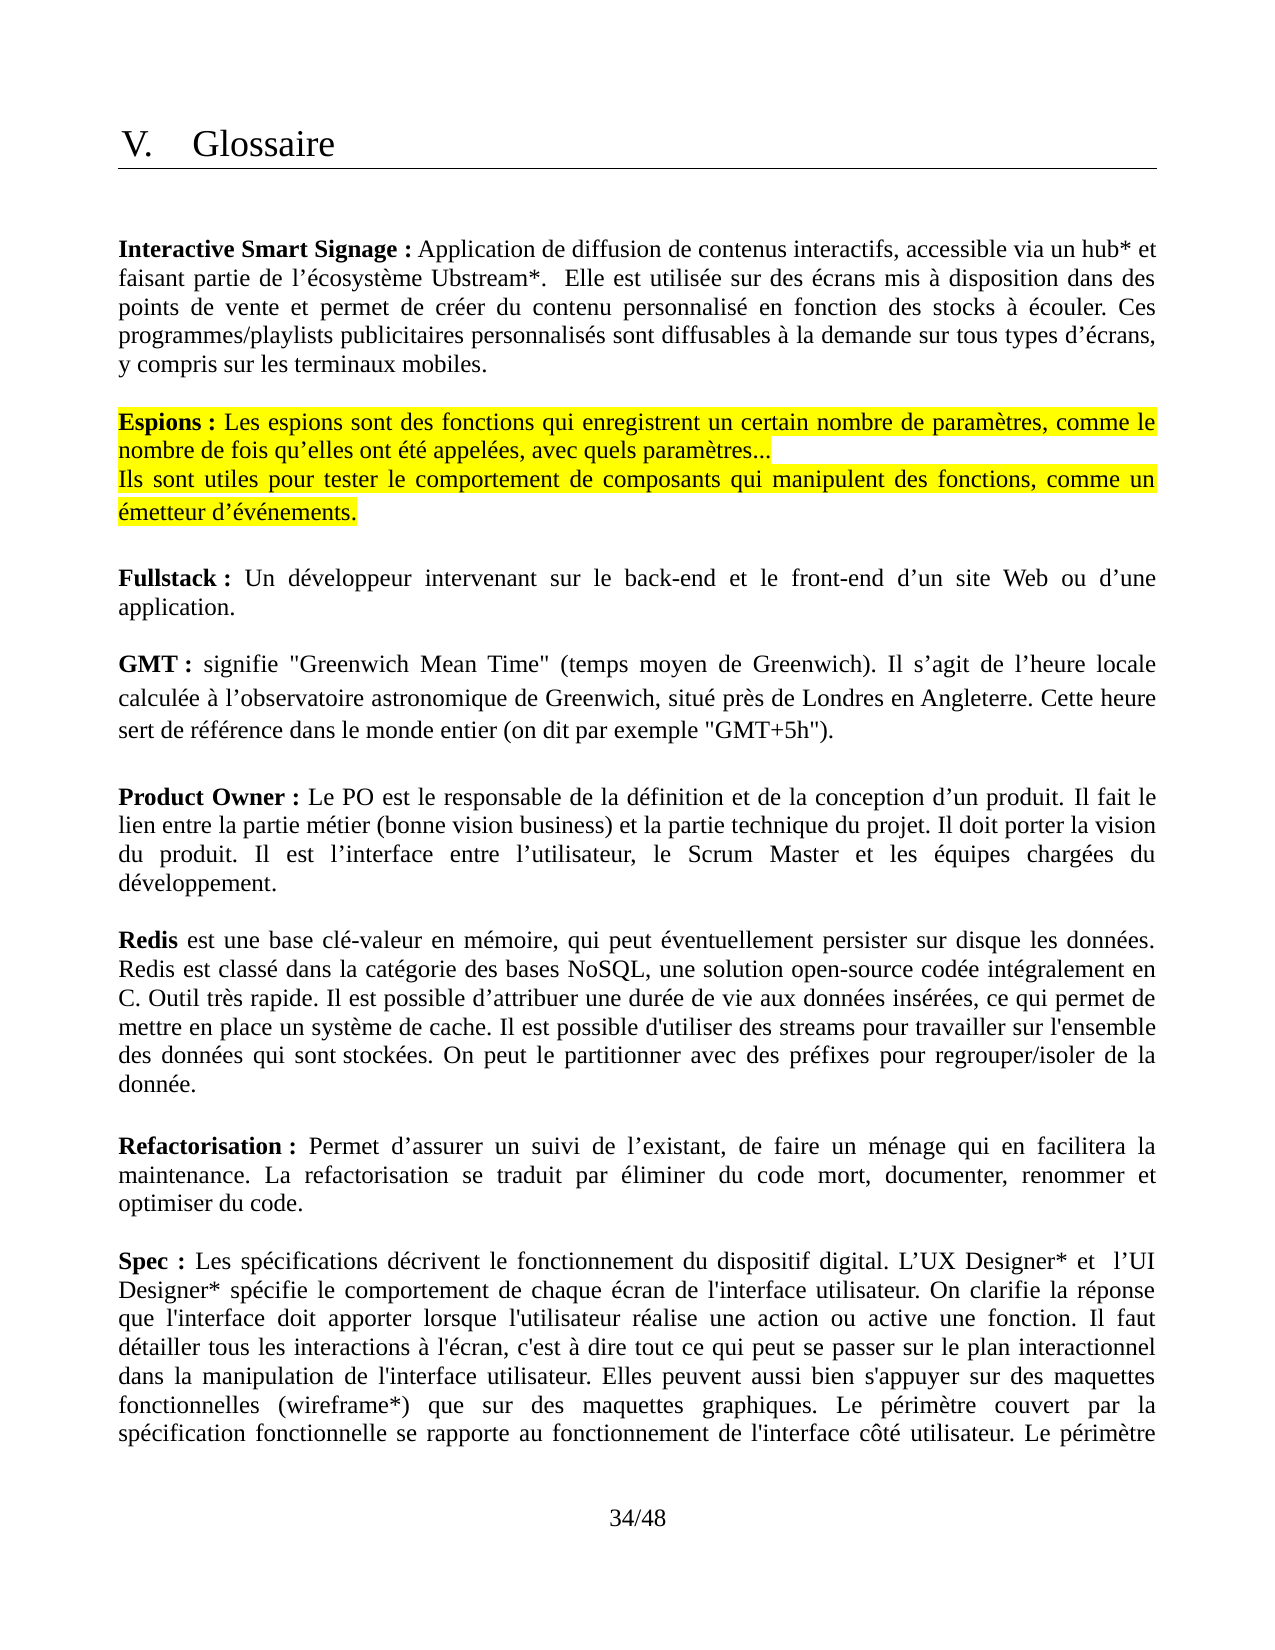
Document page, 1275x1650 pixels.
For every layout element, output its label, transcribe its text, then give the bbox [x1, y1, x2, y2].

text GMT : signifie "Greenwich Mean Time" (temps moyen de Greenwich). Il s’agit de l’heure locale calculée à l’observatoire astronomique de Greenwich, situé près de Londres en Angleterre. Cette heure sert de référence dans le monde entier (on dit par exemple "GMT+5h"). [118, 649, 1157, 744]
text Spec : Les spécifications décrivent le fonctionnement du dispositif digital. L’UX Designer* et l’UI Designer* spécifie le comportement de chaque écran de l'interface utilisateur. On clarifie la réponse que l'interface doit apporter lorsque l'utilisateur réalise une action ou active une fonction. Il faut détailler tous les interactions à l'écran, c'est à dire tout ce qui peut se passer sur le plan interactionnel dans la manipulation de l'interface utilisateur. Elles peuvent aussi bien s'appuyer sur des maquettes fonctionnelles (wireframe*) que sur des maquettes graphiques. Le périmètre couvert par la spécification fonctionnelle se rapporte au fonctionnement de l'interface côté utilisateur. Le périmètre [118, 1246, 1157, 1447]
text Espions : Les espions sont des fonctions qui enregistrent un certain nombre de paramètres, comme le nombre de fois qu’elles ont été appelées, avec quels paramètres... [118, 407, 1157, 464]
text Interactive Smart Signage : Application de diffusion de contenus interactifs, accessible via un hub* et faisant partie de l’écosystème Ubstream*. Elle est utilisée sur des écrans mis à disposition dans des points de vente et permet de créer du contenu personnalisé en fonction des stocks à écouler. Ces programmes/playlists publicitaires personnalisés sont diffusables à la demande sur tous types d’écrans, y compris sur les terminaux mobiles. [118, 234, 1157, 378]
text Product Owner : Le PO est le responsable de la définition et de la conception d’un produit. Il fait le lien entre la partie métier (bonne vision business) et la partie technique du projet. Il doit porter la vision du produit. Il est l’interface entre l’utilisateur, le Scrum Master et les équipes chargées du développement. [118, 782, 1157, 897]
text Redis est une base clé-valeur en mémoire, qui peut éventuellement persister sur disque les données. Redis est classé dans la catégorie des bases NoSQL, une solution open-source codée intégralement en C. Outil très rapide. Il est possible d’attribuer une durée de vie aux données insérées, ce qui permet de mettre en place un système de cache. Il est possible d'utiliser des streams pour travailler sur l'ensemble des données qui sont stockées. On peut le partitionner avec des préfixes pour regrouper/isoler de la donnée. [118, 925, 1157, 1098]
text Refactorisation : Permet d’assurer un suivi de l’existant, de faire un ménage qui en facilitera la maintenance. La refactorisation se traduit par éliminer du code mort, documenter, renommer et optimiser du code. [118, 1131, 1157, 1217]
text Fullstack : Un développeur intervenant sur le back-end et le front-end d’un site Web ou d’une application. [118, 563, 1157, 621]
text Ils sont utiles pour tester le comportement de composants qui manipulent des fonctions, comme un émetteur d’événements. [118, 464, 1157, 526]
subtitle Glossaire [118, 118, 1157, 168]
